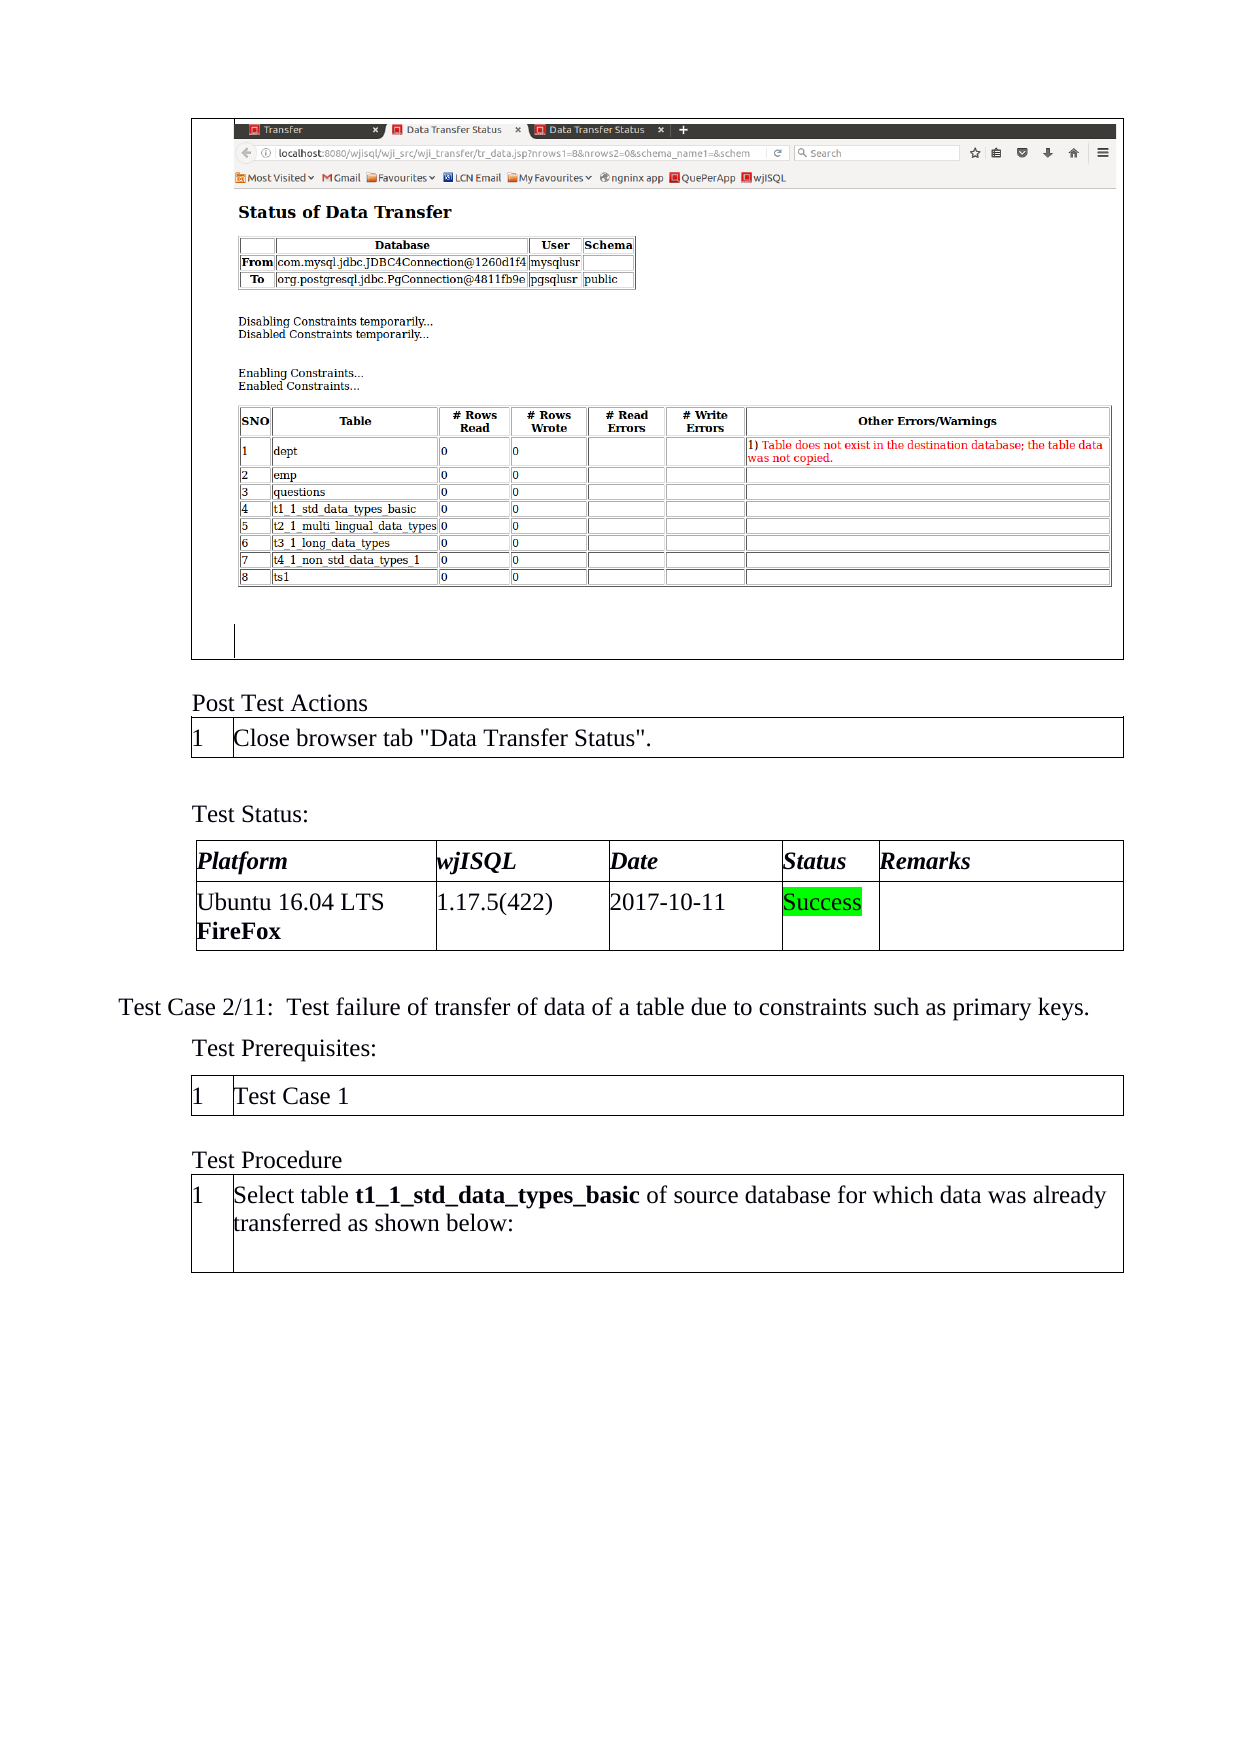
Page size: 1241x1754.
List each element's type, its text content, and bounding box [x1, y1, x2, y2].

table_header 1 [192, 1175, 233, 1272]
text Test Procedure [118, 1145, 1122, 1173]
table_header Select table t1_1_std_data_types_basic of source database for which data was already transferred as shown below: [234, 1175, 1123, 1272]
text Test Case 2/11: Test failure of transfer of data of a table due to constraints such as primary keys. [118, 992, 1122, 1021]
table_header Date [610, 841, 782, 881]
table_cell [880, 882, 1123, 950]
text Test Prerequisites: [118, 1033, 1122, 1062]
table_header Close browser tab "Data Transfer Status". [234, 718, 1123, 757]
table_header Platform [197, 841, 436, 881]
table_header [192, 119, 234, 658]
table_cell 2017-10-11 [610, 882, 782, 950]
table_cell Success [783, 882, 879, 950]
table_header Remarks [880, 841, 1123, 881]
table_cell 1.17.5(422) [437, 882, 609, 950]
text Post Test Actions [118, 688, 1122, 716]
table_cell Ubuntu 16.04 LTS FireFox [197, 882, 436, 950]
text Test Status: [118, 799, 1122, 828]
table_header 1 [192, 718, 233, 757]
table_header 1 [192, 1076, 233, 1115]
table_header Status [783, 841, 879, 881]
table_header wjISQL [437, 841, 609, 881]
picture [233, 124, 1117, 624]
table_header [235, 119, 1123, 658]
table_header Test Case 1 [234, 1076, 1123, 1115]
